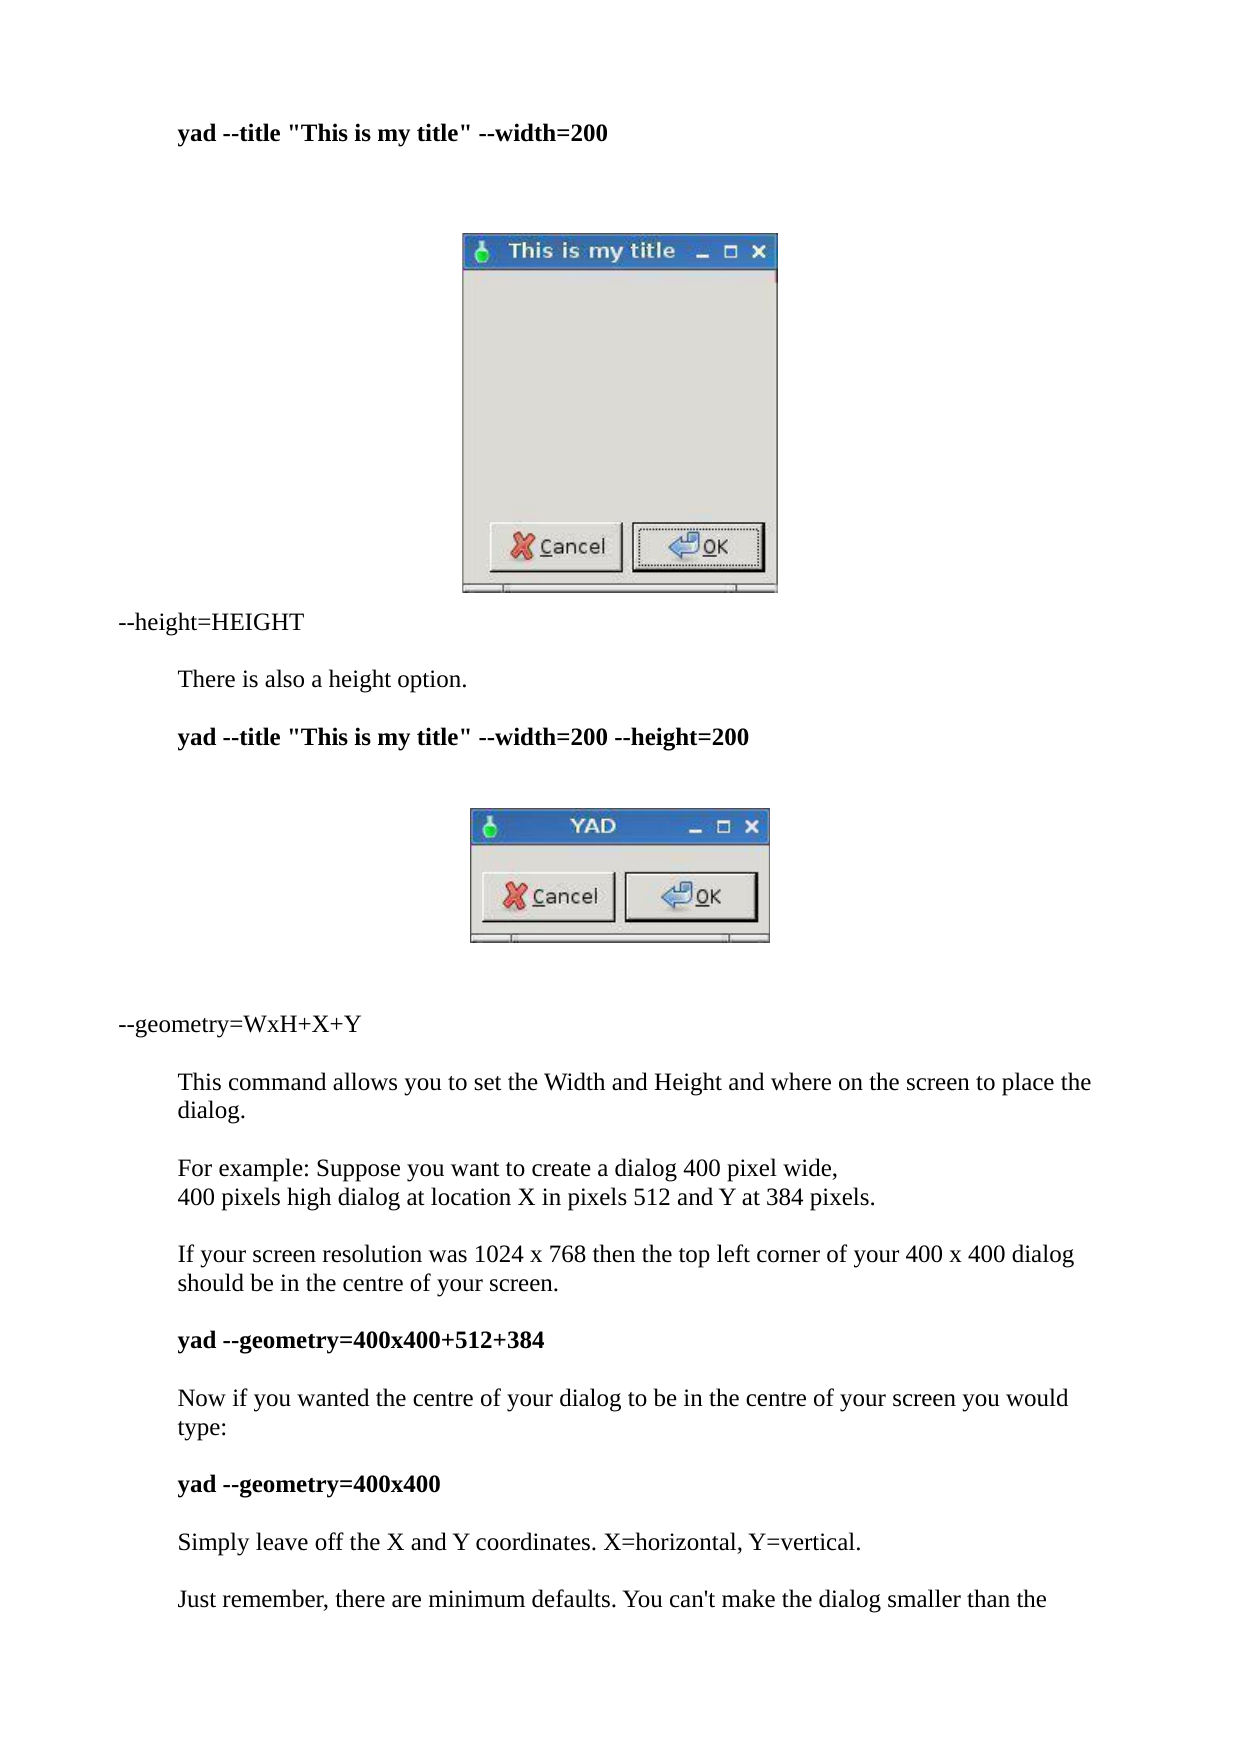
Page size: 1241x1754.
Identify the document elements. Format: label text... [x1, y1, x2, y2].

list This command allows you to set the Width and Height and where on the screen to place the dialog. For example: Suppose you want to create a dialog 400 pixel wide, 400 pixels high dialog at location X in pixels 512 and Y at 384 pixels. If your screen resolution was 1024 x 768 then the top left corner of your 400 x 400 dialog should be in the centre of your screen. yad --geometry=400x400+512+384 Now if you wanted the centre of your dialog to be in the centre of your screen you would type: yad --geometry=400x400 Simply leave off the X and Y coordinates. X=horizontal, Y=vertical. Just remember, there are minimum defaults. You can't make the dialog smaller than the [177, 1038, 1122, 1613]
list yad --title "This is my title" --width=200 [177, 118, 1122, 204]
picture [462, 233, 778, 593]
subtitle --height=HEIGHT [118, 607, 1122, 636]
list There is also a height option. yad --title "This is my title" --width=200 --height=200 [177, 636, 1122, 808]
subtitle --geometry=WxH+X+Y [118, 1009, 1122, 1038]
picture [470, 808, 770, 943]
